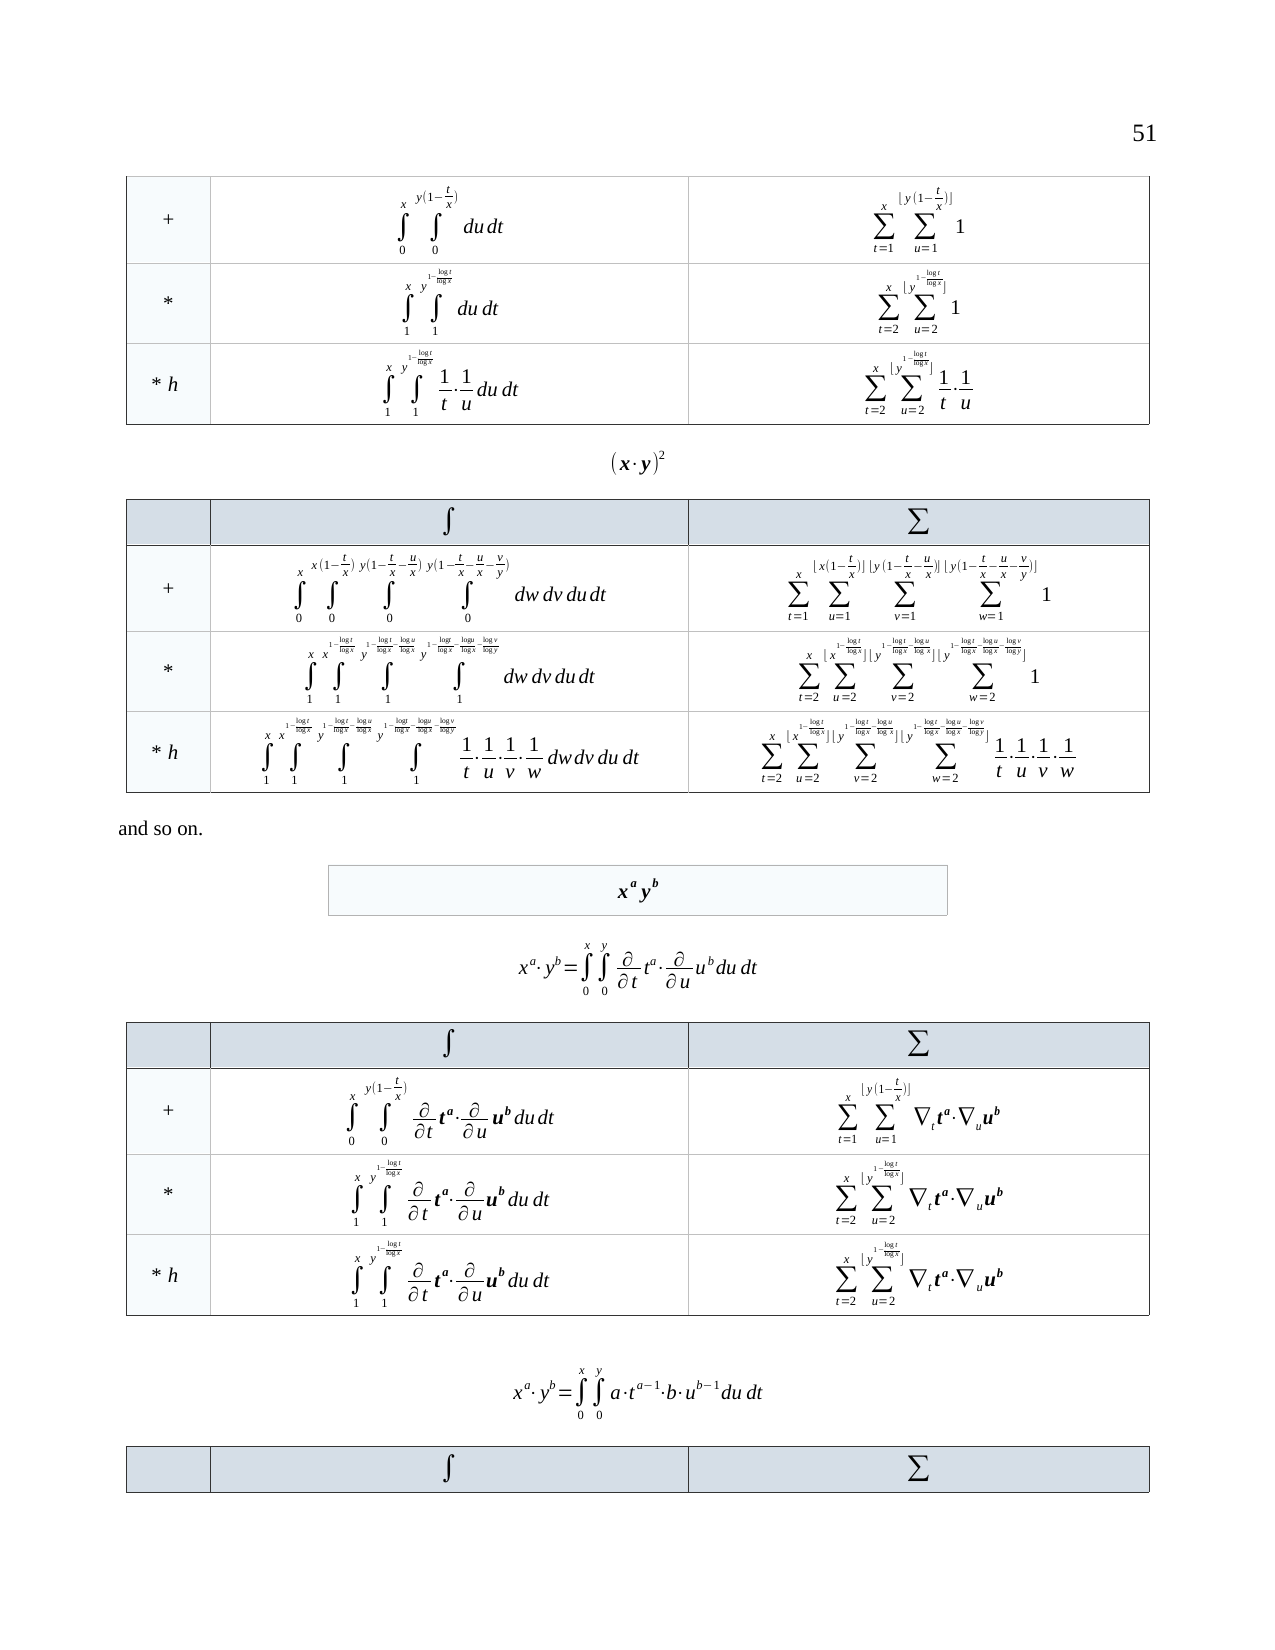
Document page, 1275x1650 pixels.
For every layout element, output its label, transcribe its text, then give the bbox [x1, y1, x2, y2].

table_cell [211, 712, 688, 792]
table_cell + [127, 177, 210, 262]
table_cell + [127, 546, 210, 631]
table_cell [211, 1069, 688, 1153]
table_cell [689, 1155, 1149, 1234]
table_cell [211, 632, 688, 711]
table_cell [211, 546, 688, 631]
table_cell [689, 177, 1149, 262]
table_cell [689, 632, 1149, 711]
table_cell * [127, 1155, 210, 1234]
text and so on. [118, 816, 1157, 840]
table_cell [689, 264, 1149, 343]
table_header [211, 1447, 688, 1492]
table_cell + [127, 1069, 210, 1153]
table_cell * [127, 632, 210, 711]
table_header [689, 500, 1149, 544]
table_cell * [127, 712, 210, 792]
table_cell [689, 712, 1149, 792]
table_header [127, 1023, 210, 1067]
table_header [127, 1447, 210, 1492]
table_cell [689, 1069, 1149, 1153]
table_cell [211, 1155, 688, 1234]
table_header [211, 1023, 688, 1067]
table_cell [689, 546, 1149, 631]
table_header [689, 1023, 1149, 1067]
table_cell * [127, 264, 210, 343]
table_cell * [127, 1235, 210, 1315]
table_header [211, 500, 688, 544]
table_cell [211, 344, 688, 424]
table_cell [211, 264, 688, 343]
table_cell [211, 1235, 688, 1315]
table_cell [211, 177, 688, 262]
table_header [689, 1447, 1149, 1492]
table_cell [689, 1235, 1149, 1315]
table_header [127, 500, 210, 544]
table_cell * [127, 344, 210, 424]
table_cell [689, 344, 1149, 424]
